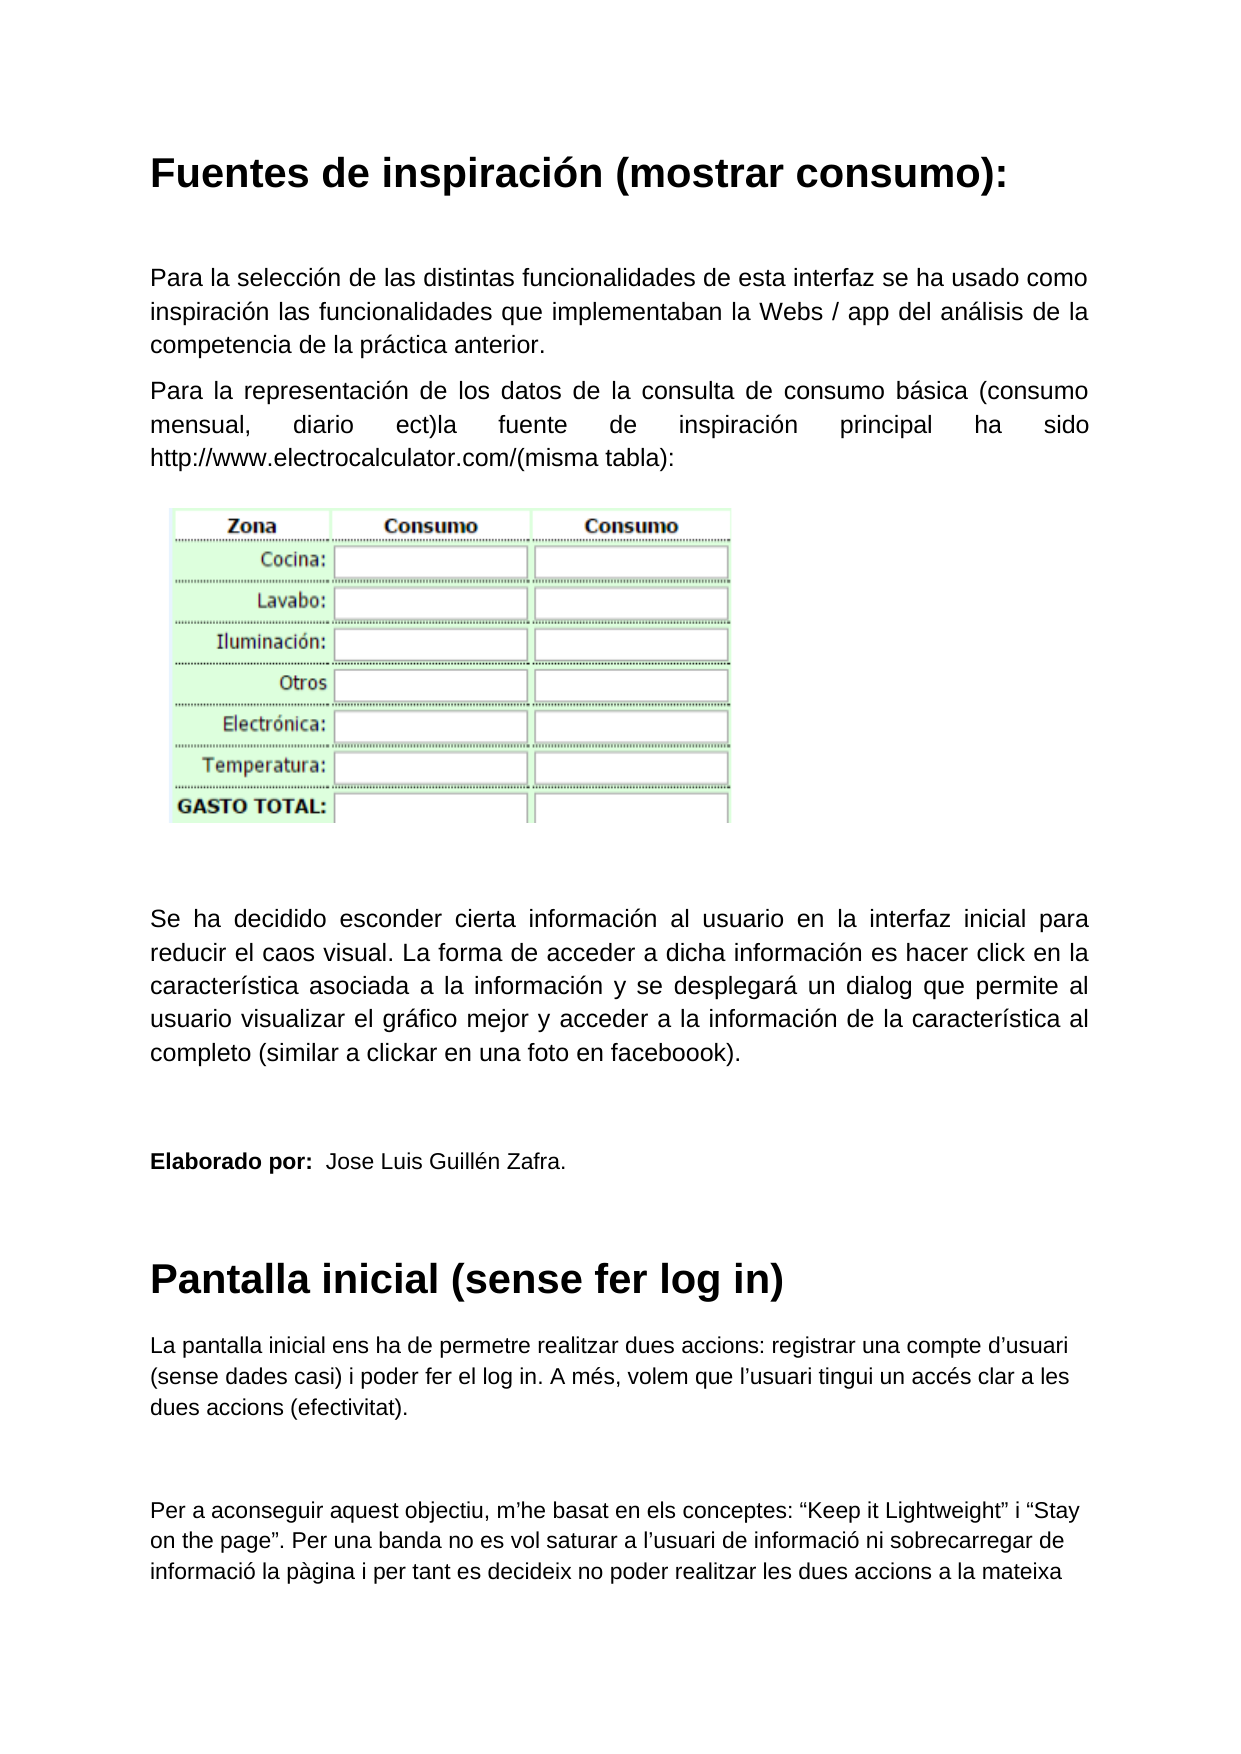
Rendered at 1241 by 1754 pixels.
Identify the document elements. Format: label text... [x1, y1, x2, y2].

text La pantalla inicial ens ha de permetre realitzar dues accions: registrar una compte d’usuari (sense dades casi) i poder fer el log in. A més, volem que l’usuari tingui un accés clar a les dues accions (efectivitat). [150, 1333, 1091, 1420]
text Para la representación de los datos de la consulta de consumo básica (consumo mensual, diario ect)la fuente de inspiración principal ha sido http://www.electrocalculator.com/(misma tabla): [150, 377, 1091, 472]
text Elaborado por: Jose Luis Guillén Zafra. [150, 1149, 1091, 1174]
picture [168, 508, 732, 823]
subtitle Fuentes de inspiración (mostrar consumo): [150, 150, 1091, 197]
text Per a aconseguir aquest objectiu, m’he basat en els conceptes: “Keep it Lightweight” i “Stay on the page”. Per una banda no es vol saturar a l’usuari de informació ni sobrecarregar de informació la pàgina i per tant es decideix no poder realitzar les dues accions a la mateixa [150, 1497, 1091, 1584]
text Se ha decidido esconder cierta información al usuario en la interfaz inicial para reducir el caos visual. La forma de acceder a dicha información es hacer click en la característica asociada a la información y se desplegará un dialog que permite al usuario visualizar el gráfico mejor y acceder a la información de la característica al completo (similar a clickar en una foto en faceboook). [150, 905, 1091, 1067]
text Para la selección de las distintas funcionalidades de esta interfaz se ha usado como inspiración las funcionalidades que implementaban la Webs / app del análisis de la competencia de la práctica anterior. [150, 264, 1091, 359]
subtitle Pantalla inicial (sense fer log in) [150, 1256, 1091, 1303]
